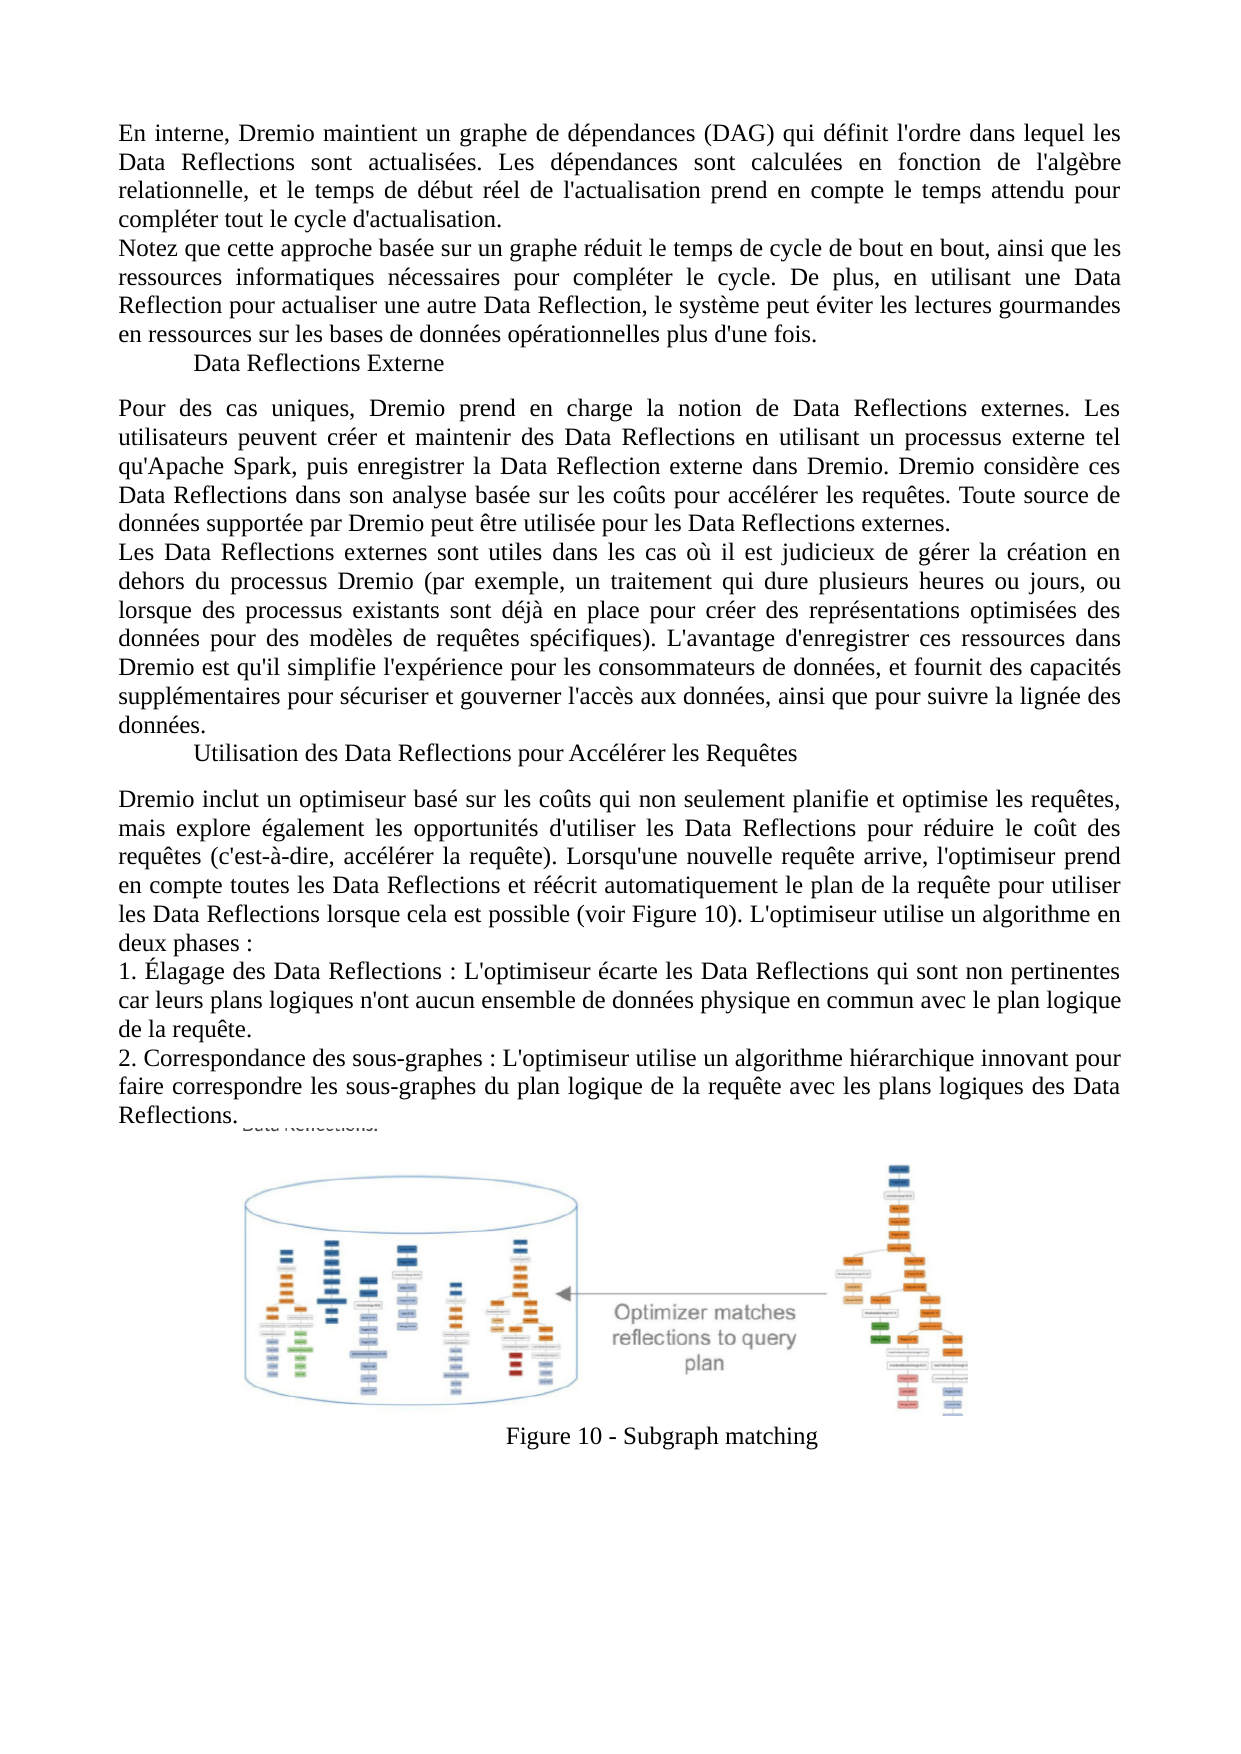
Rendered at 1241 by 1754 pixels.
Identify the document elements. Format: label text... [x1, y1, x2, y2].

text Pour des cas uniques, Dremio prend en charge la notion de Data Reflections externes. Les utilisateurs peuvent créer et maintenir des Data Reflections en utilisant un processus externe tel qu'Apache Spark, puis enregistrer la Data Reflection externe dans Dremio. Dremio considère ces Data Reflections dans son analyse basée sur les coûts pour accélérer les requêtes. Toute source de données supportée par Dremio peut être utilisée pour les Data Reflections externes. [118, 393, 1122, 537]
text Dremio inclut un optimiseur basé sur les coûts qui non seulement planifie et optimise les requêtes, mais explore également les opportunités d'utiliser les Data Reflections pour réduire le coût des requêtes (c'est-à-dire, accélérer la requête). Lorsqu'une nouvelle requête arrive, l'optimiseur prend en compte toutes les Data Reflections et réécrit automatiquement le plan de la requête pour utiliser les Data Reflections lorsque cela est possible (voir Figure 10). L'optimiseur utilise un algorithme en deux phases : [118, 784, 1122, 956]
text Notez que cette approche basée sur un graphe réduit le temps de cycle de bout en bout, ainsi que les ressources informatiques nécessaires pour compléter le cycle. De plus, en utilisant une Data Reflection pour actualiser une autre Data Reflection, le système peut éviter les lectures gourmandes en ressources sur les bases de données opérationnelles plus d'une fois. [118, 233, 1122, 348]
list Data Reflections Externe [193, 348, 1122, 377]
text 2. Correspondance des sous-graphes : L'optimiseur utilise un algorithme hiérarchique innovant pour faire correspondre les sous-graphes du plan logique de la requête avec les plans logiques des Data Reflections. [118, 1043, 1122, 1129]
picture [137, 1128, 1112, 1422]
list Utilisation des Data Reflections pour Accélérer les Requêtes [193, 738, 1122, 767]
text Les Data Reflections externes sont utiles dans les cas où il est judicieux de gérer la création en dehors du processus Dremio (par exemple, un traitement qui dure plusieurs heures ou jours, ou lorsque des processus existants sont déjà en place pour créer des représentations optimisées des données pour des modèles de requêtes spécifiques). L'avantage d'enregistrer ces ressources dans Dremio est qu'il simplifie l'expérience pour les consommateurs de données, et fournit des capacités supplémentaires pour sécuriser et gouverner l'accès aux données, ainsi que pour suivre la lignée des données. [118, 537, 1122, 738]
text En interne, Dremio maintient un graphe de dépendances (DAG) qui définit l'ordre dans lequel les Data Reflections sont actualisées. Les dépendances sont calculées en fonction de l'algèbre relationnelle, et le temps de début réel de l'actualisation prend en compte le temps attendu pour compléter tout le cycle d'actualisation. [118, 118, 1122, 233]
text 1. Élagage des Data Reflections : L'optimiseur écarte les Data Reflections qui sont non pertinentes car leurs plans logiques n'ont aucun ensemble de données physique en commun avec le plan logique de la requête. [118, 956, 1122, 1043]
text Figure 10 - Subgraph matching [118, 1421, 1122, 1450]
